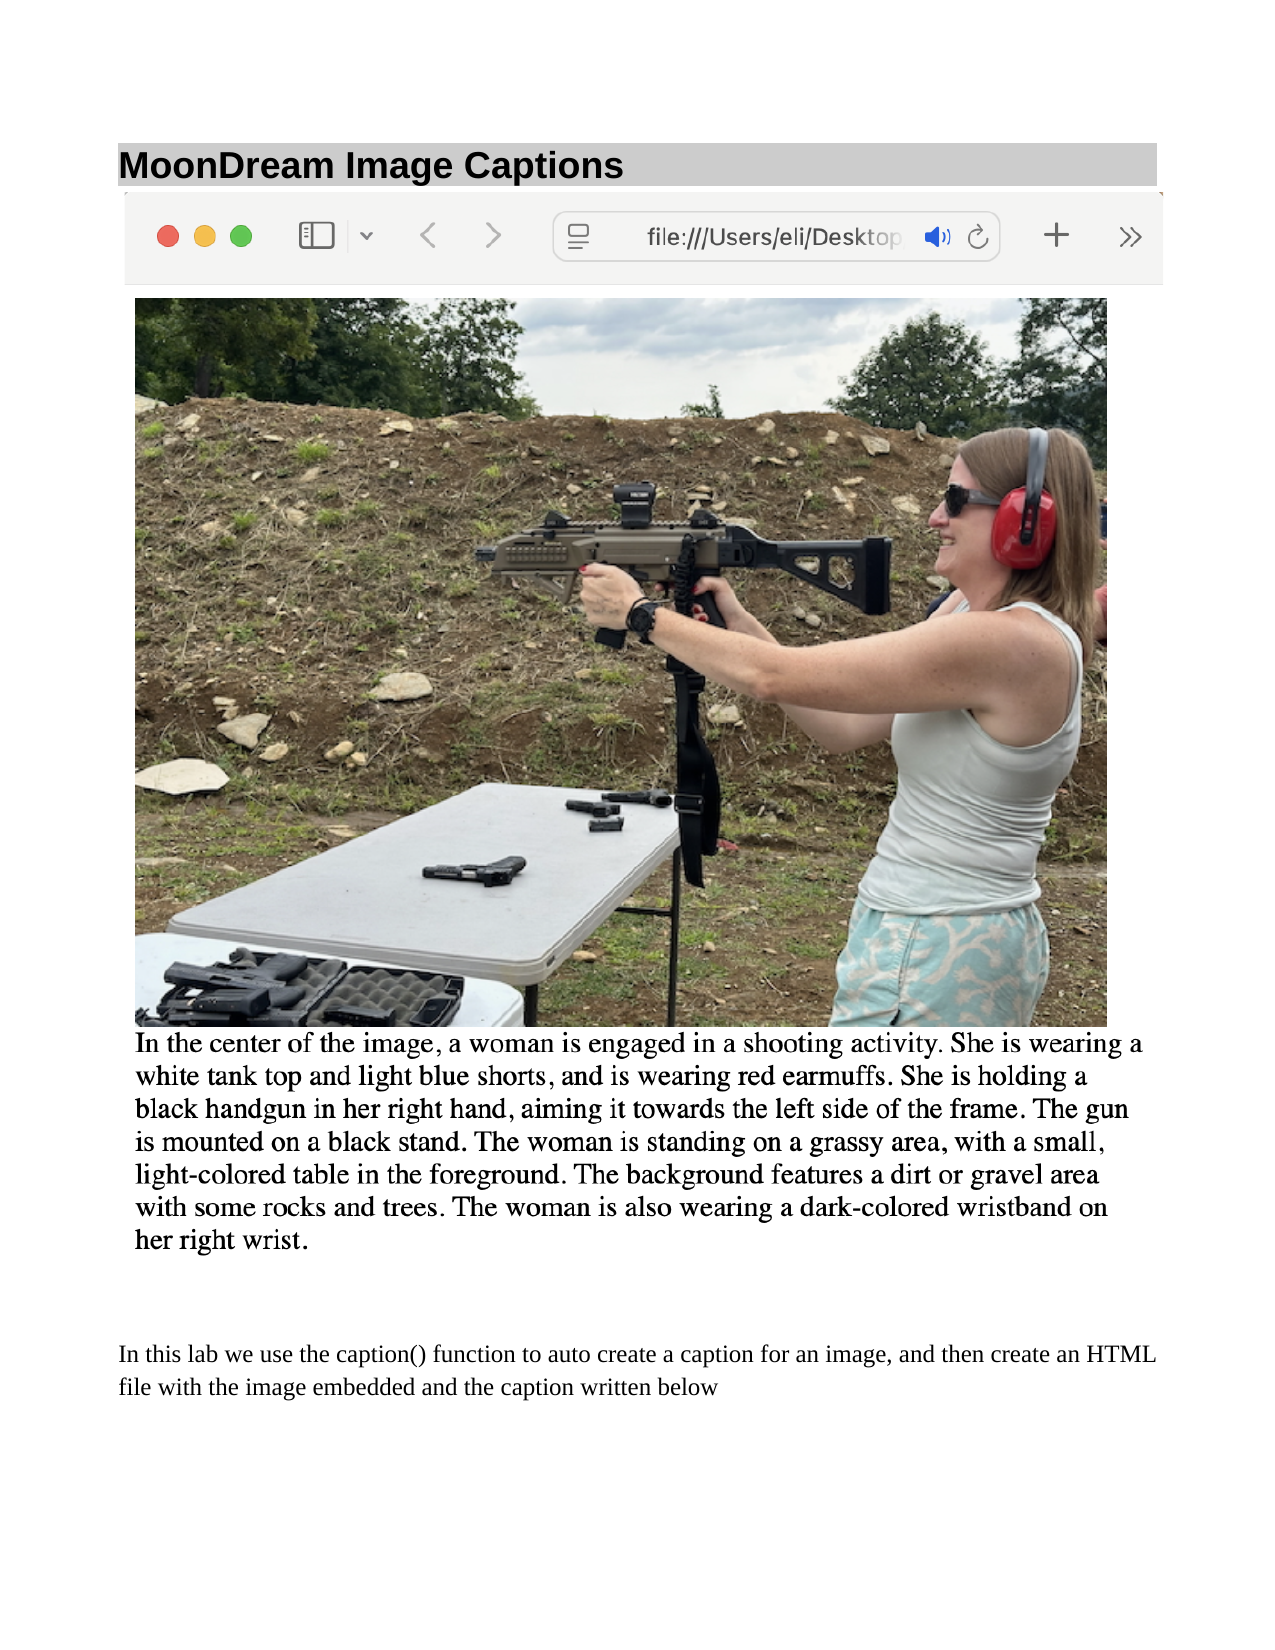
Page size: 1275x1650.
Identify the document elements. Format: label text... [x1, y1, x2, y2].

picture [124, 192, 1164, 1276]
subtitle MoonDream Image Captions [118, 143, 1157, 186]
text In this lab we use the caption() function to auto create a caption for an image, and then create an HTML file with the image embedded and the caption written below [118, 1339, 1157, 1401]
